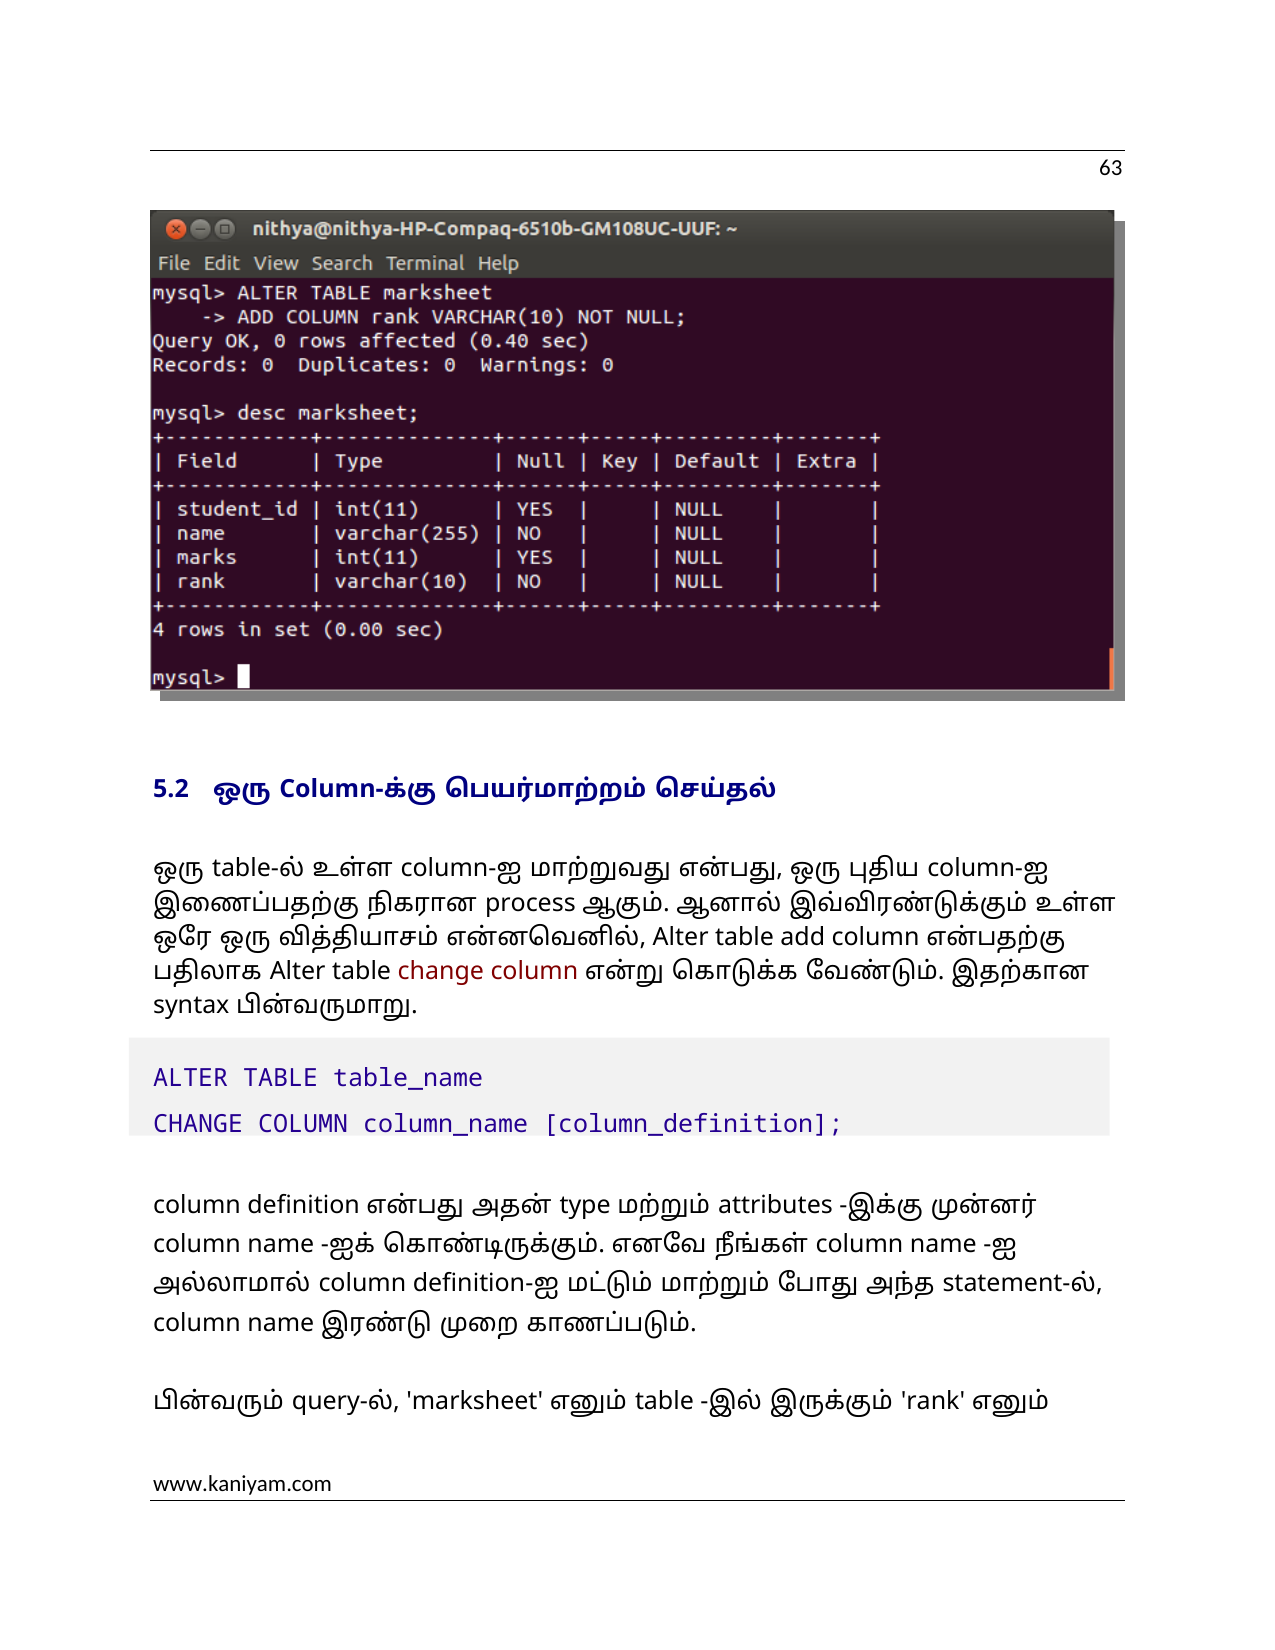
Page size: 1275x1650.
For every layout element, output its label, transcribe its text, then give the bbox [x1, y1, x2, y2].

text ஒரு table-ல் உள்ள column-ஐ மாற்றுவது என்பது, ஒரு புதிய column-ஐ இணைப்பதற்கு நிகரான process ஆகும். ஆனால் இவ்விரண்டுக்கும் உள்ள ஒரே ஒரு வித்தியாசம் என்னவெனில், Alter table add column என்பதற்கு பதிலாக Alter table change column என்று கொடுக்க வேண்டும். இதற்கான syntax பின்வருமாறு. [153, 816, 1122, 1020]
picture [150, 210, 1115, 691]
text column definition என்பது அதன் type மற்றும் attributes -இக்கு முன்னர் column name -ஐக் கொண்டிருக்கும். எனவே நீங்கள் column name -ஐ அல்லாமால் column definition-ஐ மட்டும் மாற்றும் போது அந்த statement-ல், column name இரண்டு முறை காணப்படும். பின்வரும் query-ல், 'marksheet' எனும் table -இல் இருக்கும் 'rank' எனும் [153, 1187, 1122, 1417]
text CHANGE COLUMN column_name [column_definition]; [153, 1106, 1122, 1140]
subtitle ஒரு Column-க்கு பெயர்மாற்றம் செய்தல் [153, 771, 1122, 805]
